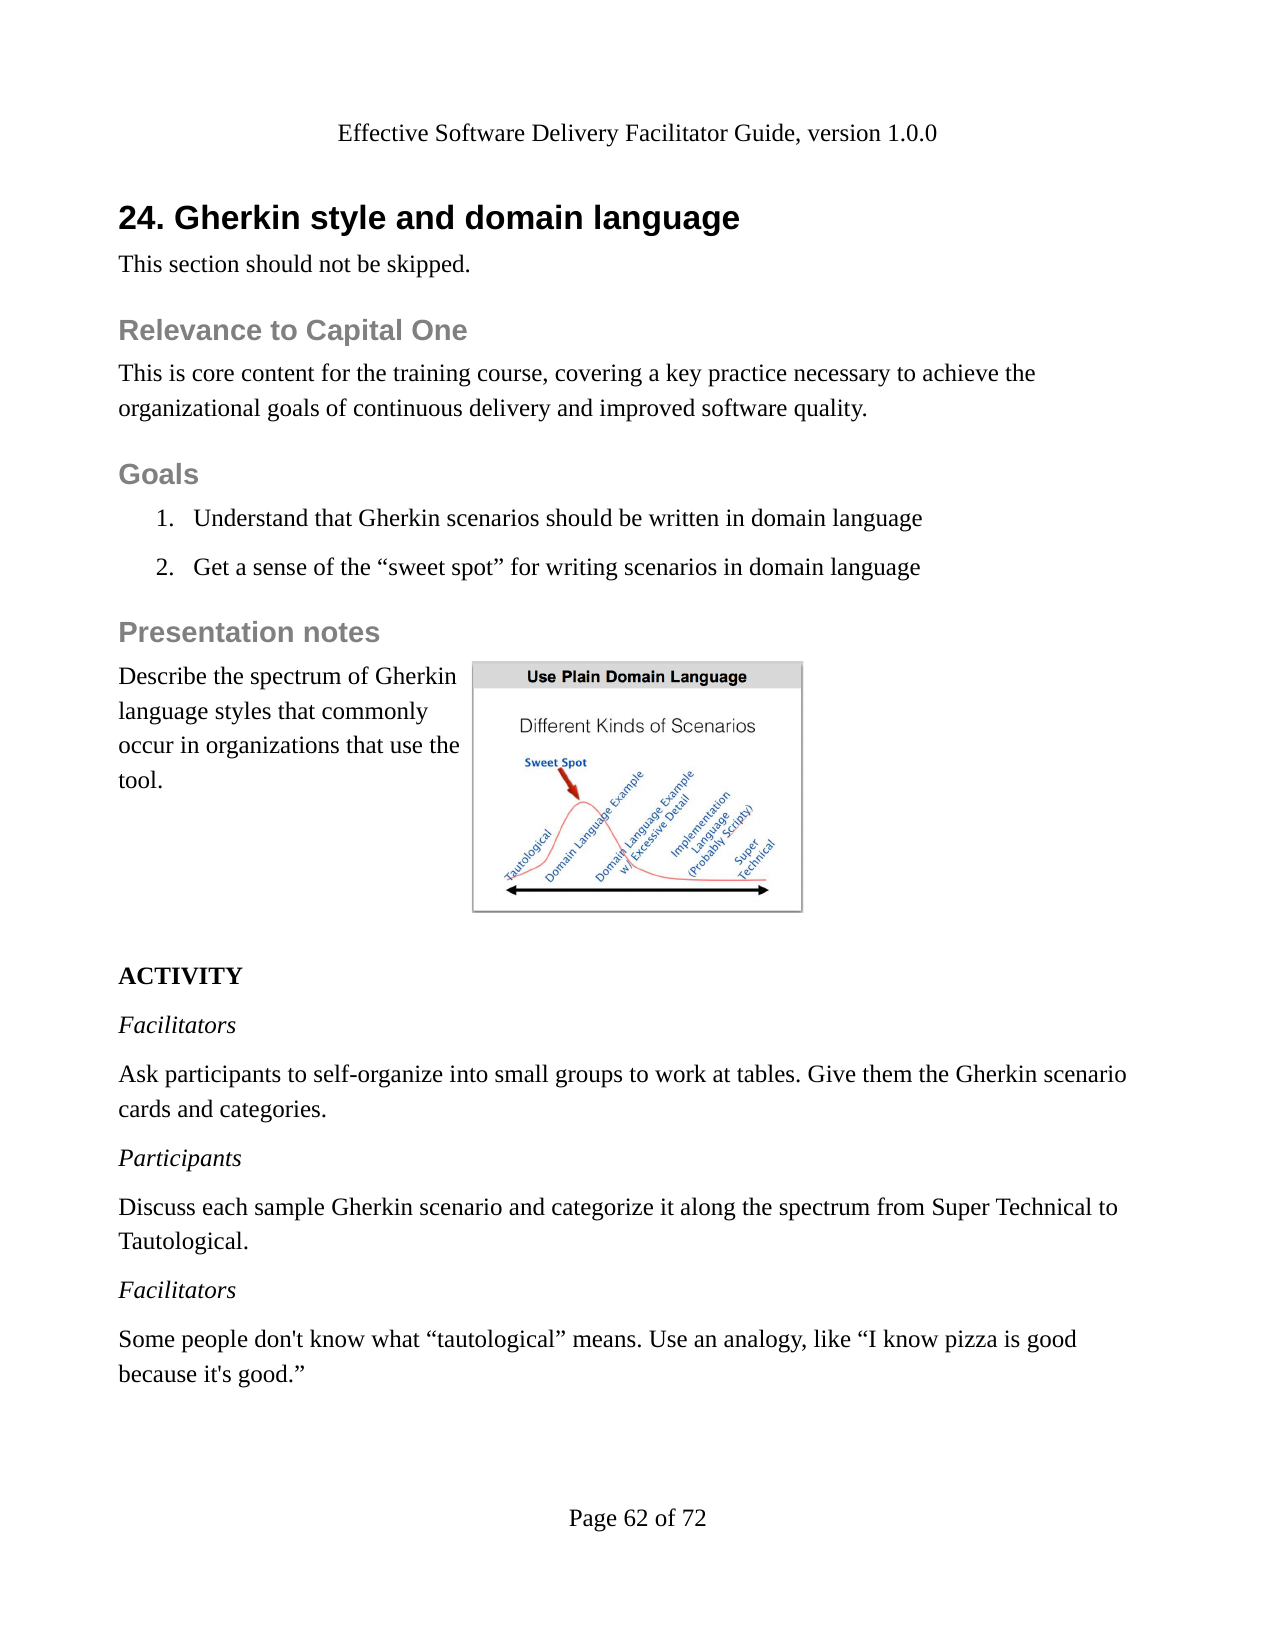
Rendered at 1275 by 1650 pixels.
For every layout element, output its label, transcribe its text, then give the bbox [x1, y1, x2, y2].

text This is core content for the training course, covering a key practice necessary to achieve the organizational goals of continuous delivery and improved software quality. [118, 358, 1157, 422]
list Understand that Gherkin scenarios should be written in domain language [156, 503, 1157, 531]
subtitle Relevance to Capital One [118, 312, 1157, 346]
text Discuss each sample Gherkin scenario and categorize it along the spectrum from Super Technical to Tautological. [118, 1192, 1157, 1255]
text Some people don't know what “tautological” means. Use an analogy, like “I know pizza is good because it's good.” [118, 1324, 1157, 1388]
text Participants [118, 1143, 1157, 1172]
text Describe the spectrum of Gherkin language styles that commonly occur in organizations that use the tool. [118, 661, 471, 794]
text ACTIVITY [118, 961, 1157, 990]
list Get a sense of the “sweet spot” for writing scenarios in domain language [156, 552, 1157, 581]
text This section should not be skipped. [118, 249, 1157, 278]
subtitle Presentation notes [118, 615, 1157, 649]
text Facilitators [118, 1275, 1157, 1304]
text Facilitators [118, 1010, 1157, 1039]
text Ask participants to self-organize into small groups to work at tables. Give them the Gherkin scenario cards and categories. [118, 1059, 1157, 1122]
subtitle 24. Gherkin style and domain language [118, 198, 1157, 236]
text [804, 661, 1157, 794]
picture [471, 661, 804, 913]
subtitle Goals [118, 457, 1157, 490]
